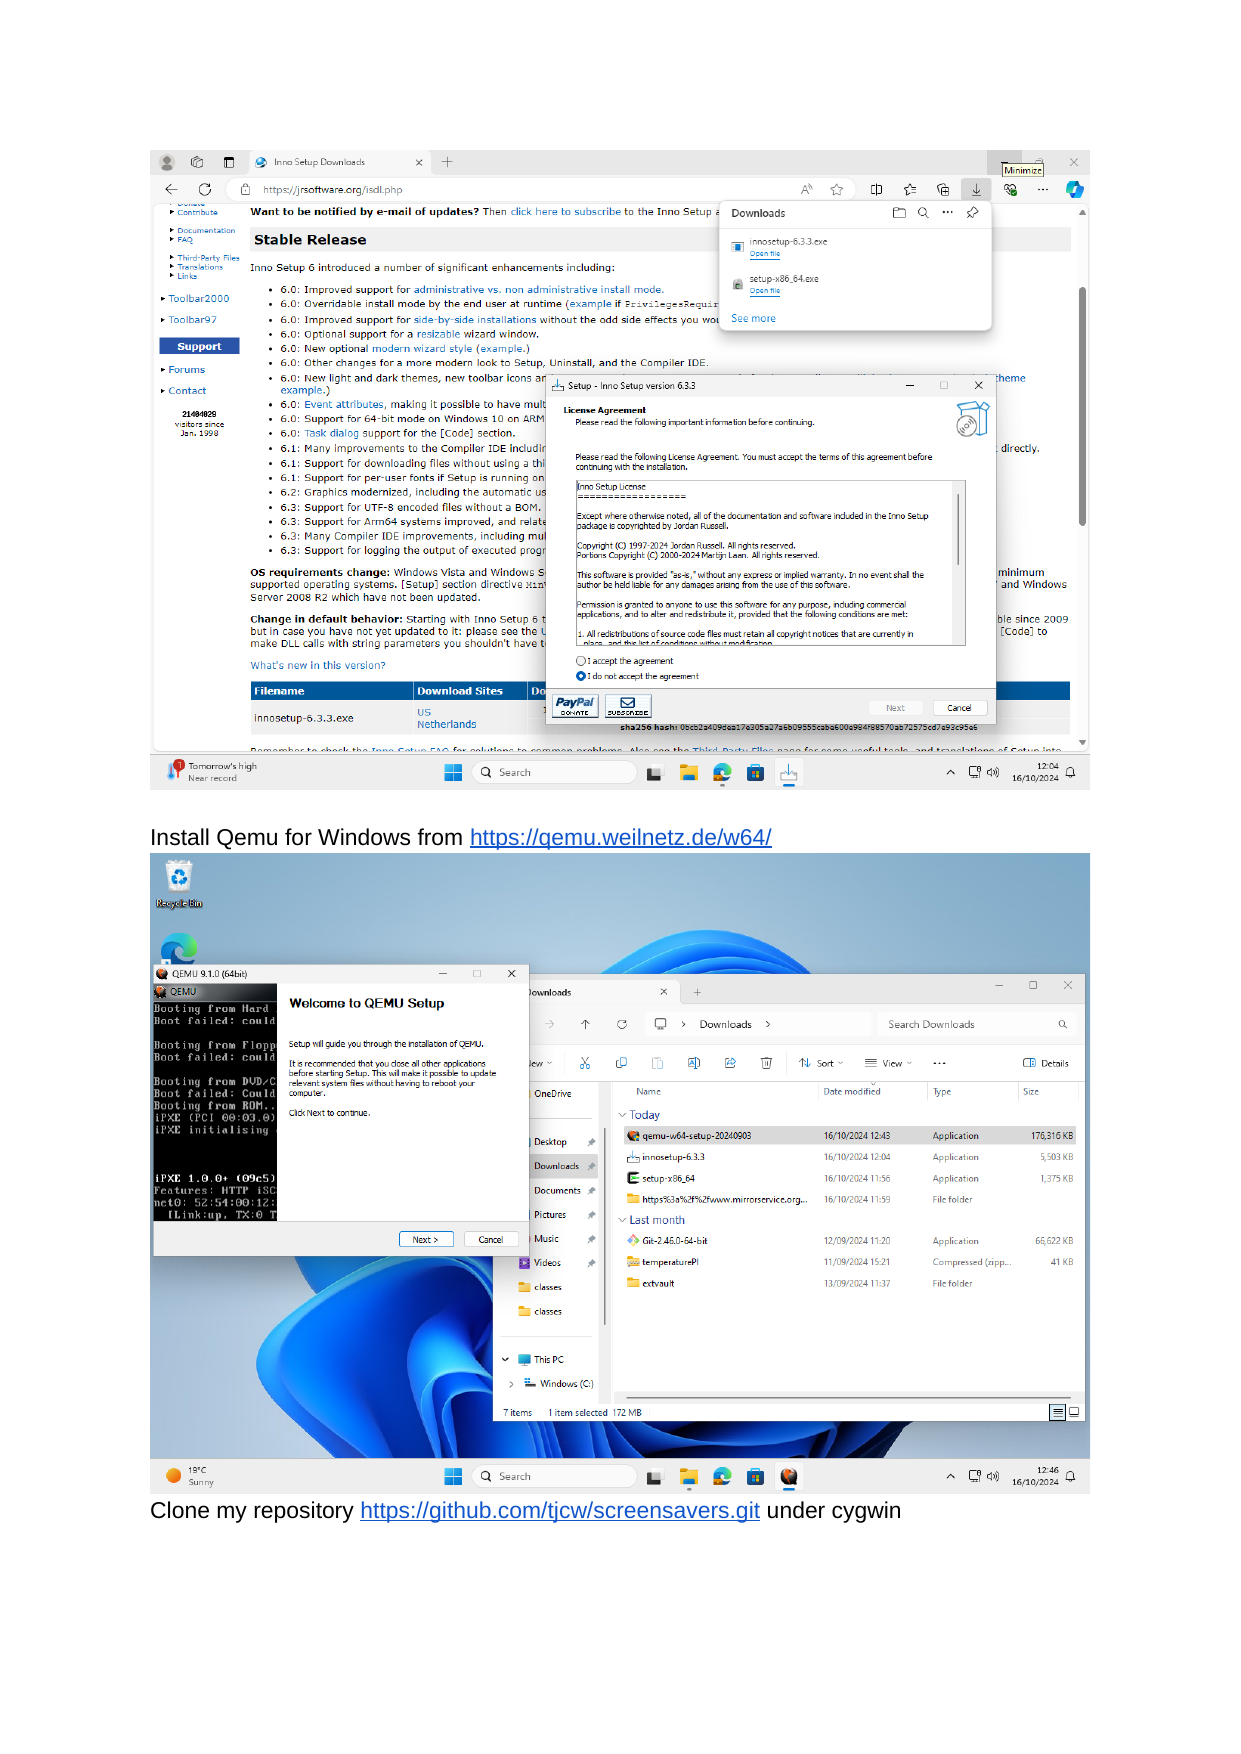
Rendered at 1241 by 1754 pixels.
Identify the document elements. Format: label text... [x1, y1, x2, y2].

text Install Qemu for Windows from https://qemu.weilnetz.de/w64/ [150, 824, 1091, 850]
text Clone my repository https://github.com/tjcw/screensavers.git under cygwin [150, 1497, 1091, 1524]
